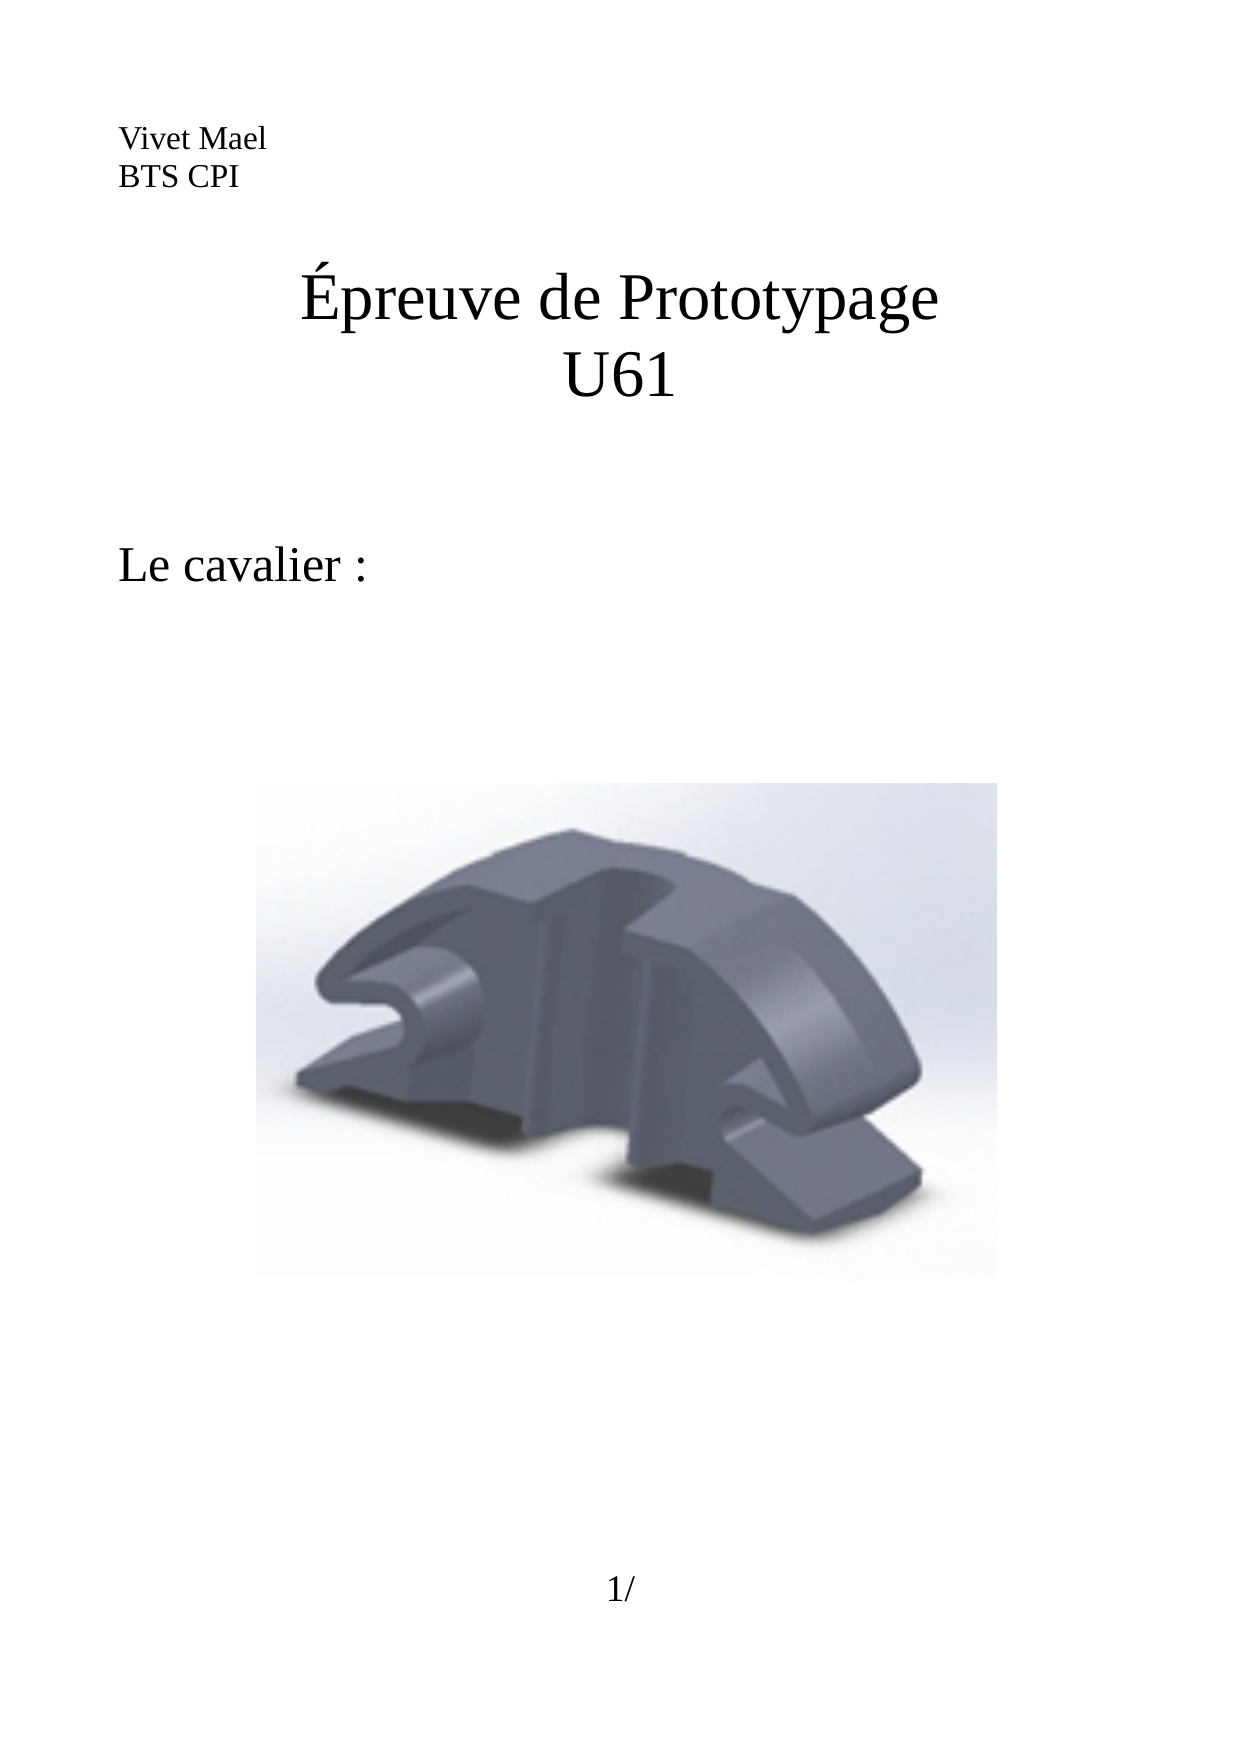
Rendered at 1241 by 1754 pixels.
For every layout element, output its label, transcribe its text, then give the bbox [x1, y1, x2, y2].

text BTS CPI [118, 156, 1122, 195]
text 1/ [118, 1566, 1122, 1609]
text Épreuve de Prototypage [118, 257, 1122, 334]
picture [255, 783, 998, 1306]
text Vivet Mael [118, 118, 1122, 156]
text Le cavalier : [118, 535, 1122, 592]
text U61 [118, 334, 1122, 410]
